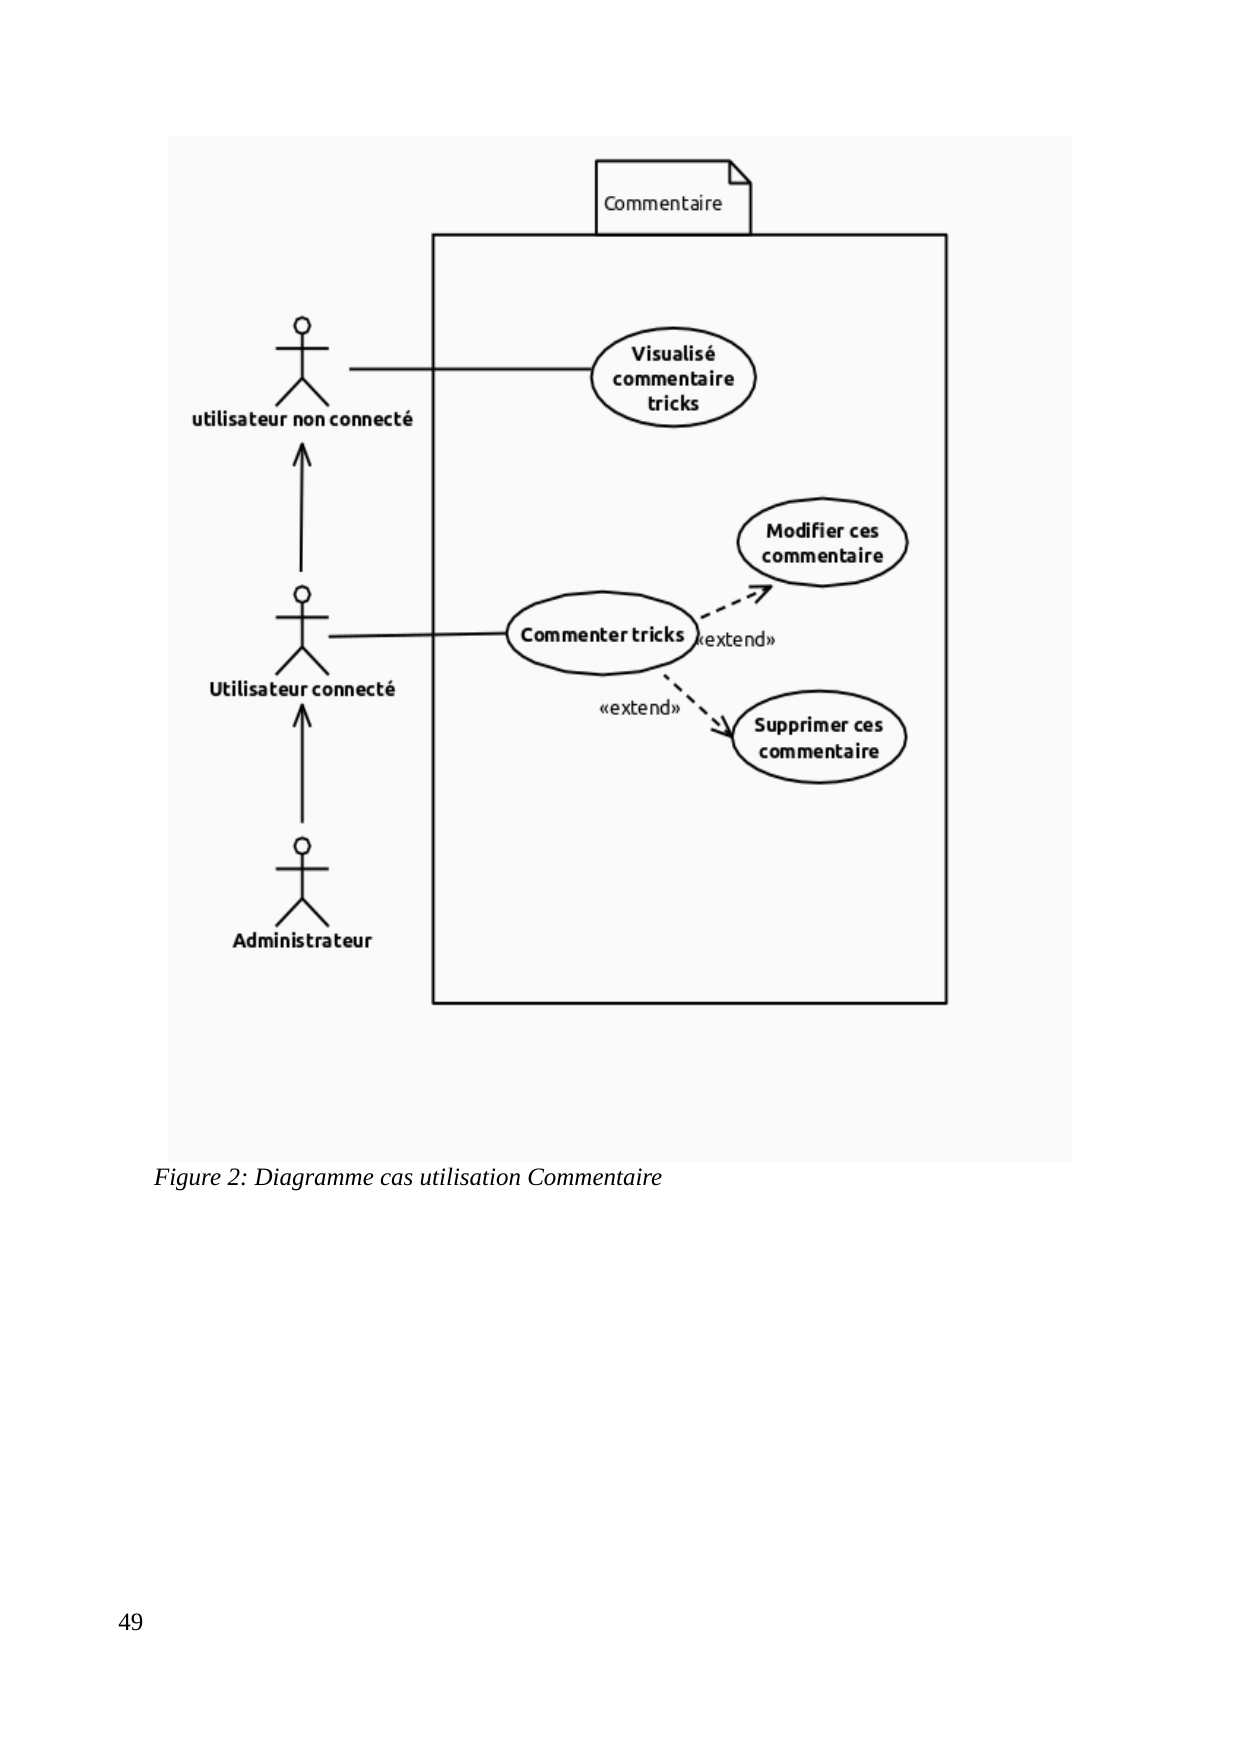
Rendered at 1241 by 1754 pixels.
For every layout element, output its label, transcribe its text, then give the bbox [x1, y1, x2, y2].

text Figure 2: Diagramme cas utilisation Commentaire [154, 137, 1086, 1191]
picture [167, 136, 1073, 1162]
